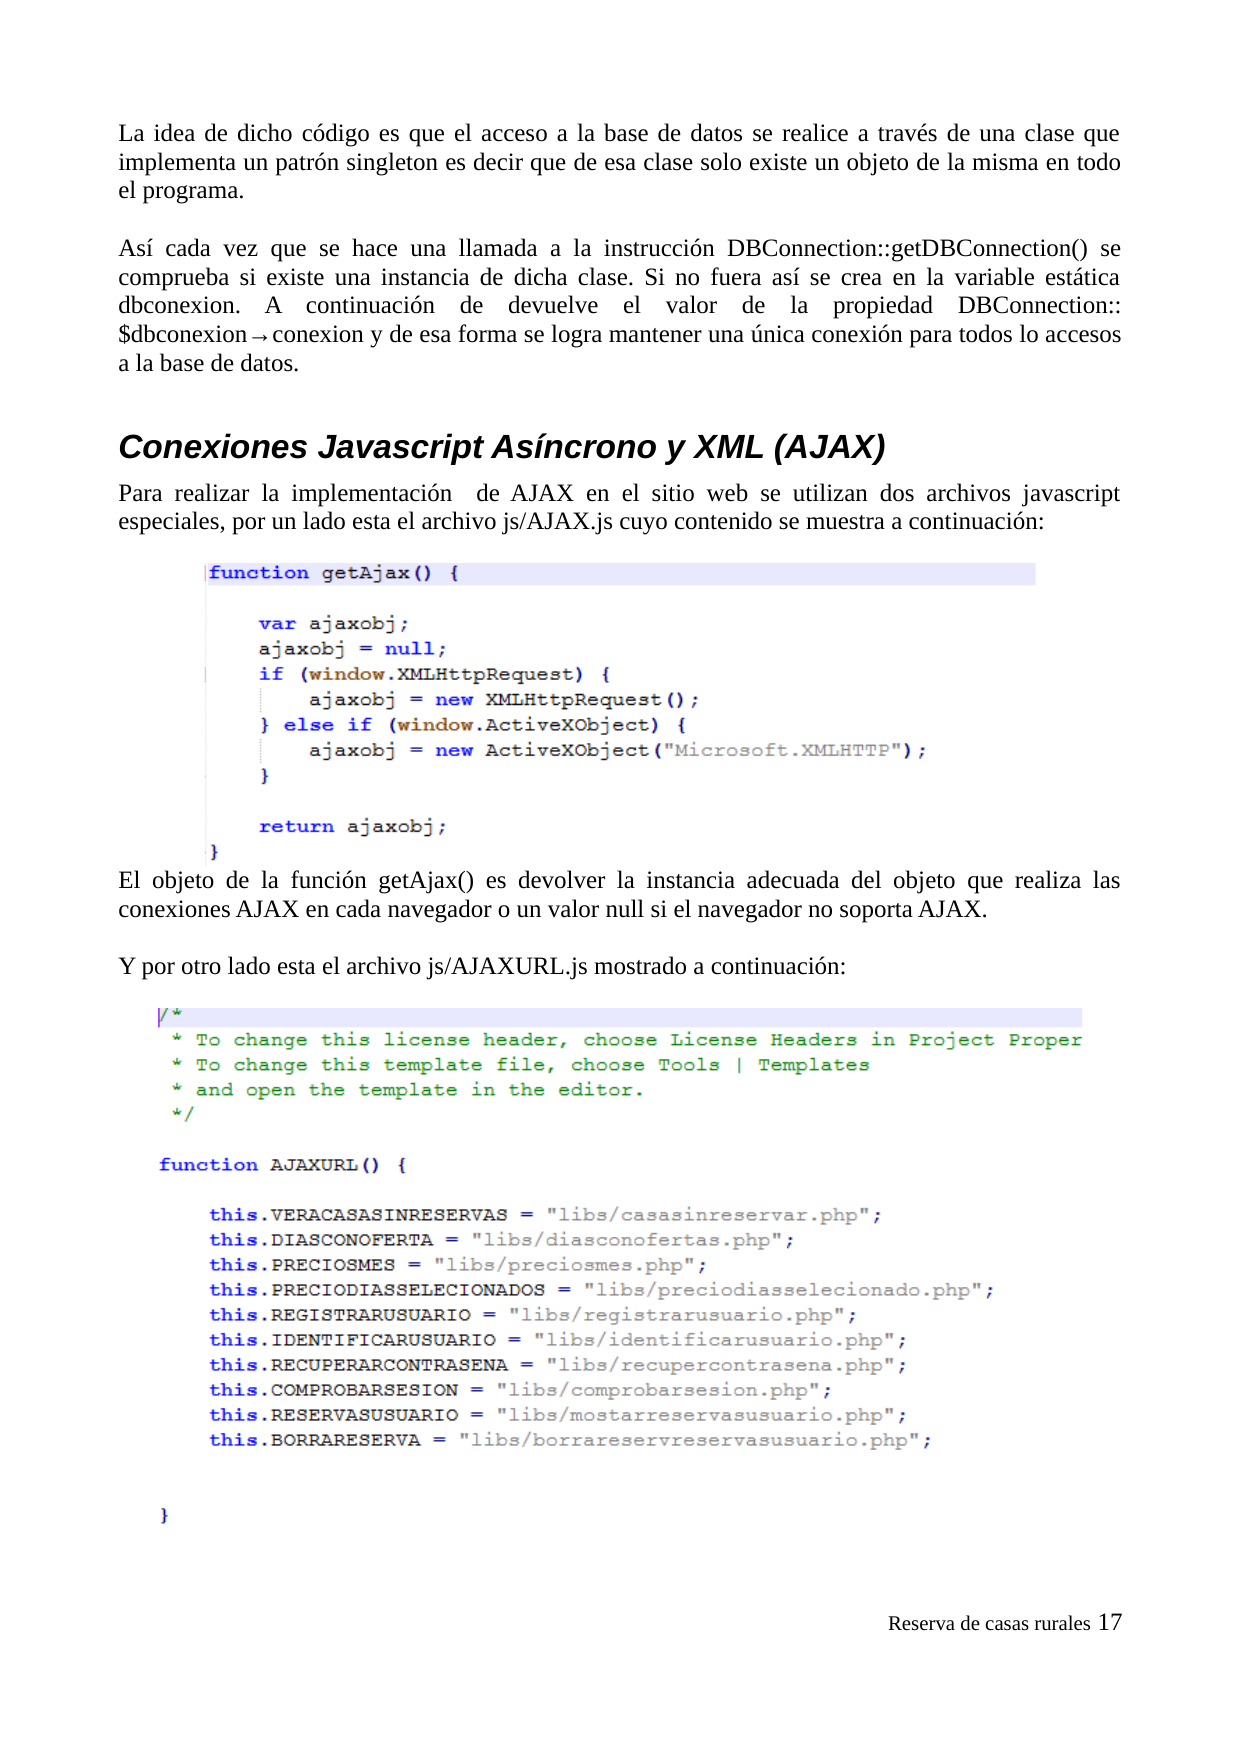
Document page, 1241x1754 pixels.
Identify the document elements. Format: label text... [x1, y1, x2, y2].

picture [204, 563, 1036, 866]
text Y por otro lado esta el archivo js/AJAXURL.js mostrado a continuación: [118, 951, 1122, 980]
picture [157, 1008, 1083, 1532]
text Para realizar la implementación de AJAX en el sitio web se utilizan dos archivos javascript especiales, por un lado esta el archivo js/AJAX.js cuyo contenido se muestra a continuación: [118, 478, 1122, 535]
text La idea de dicho código es que el acceso a la base de datos se realice a través de una clase que implementa un patrón singleton es decir que de esa clase solo existe un objeto de la misma en todo el programa. [118, 118, 1122, 204]
text El objeto de la función getAjax() es devolver la instancia adecuada del objeto que realiza las conexiones AJAX en cada navegador o un valor null si el navegador no soporta AJAX. [118, 564, 1122, 923]
subtitle Conexiones Javascript Asíncrono y XML (AJAX) [118, 426, 1122, 465]
text Así cada vez que se hace una llamada a la instrucción DBConnection::getDBConnection() se comprueba si existe una instancia de dicha clase. Si no fuera así se crea en la variable estática dbconexion. A continuación de devuelve el valor de la propiedad DBConnection::$dbconexion→conexion y de esa forma se logra mantener una única conexión para todos lo accesos a la base de datos. [118, 233, 1122, 377]
